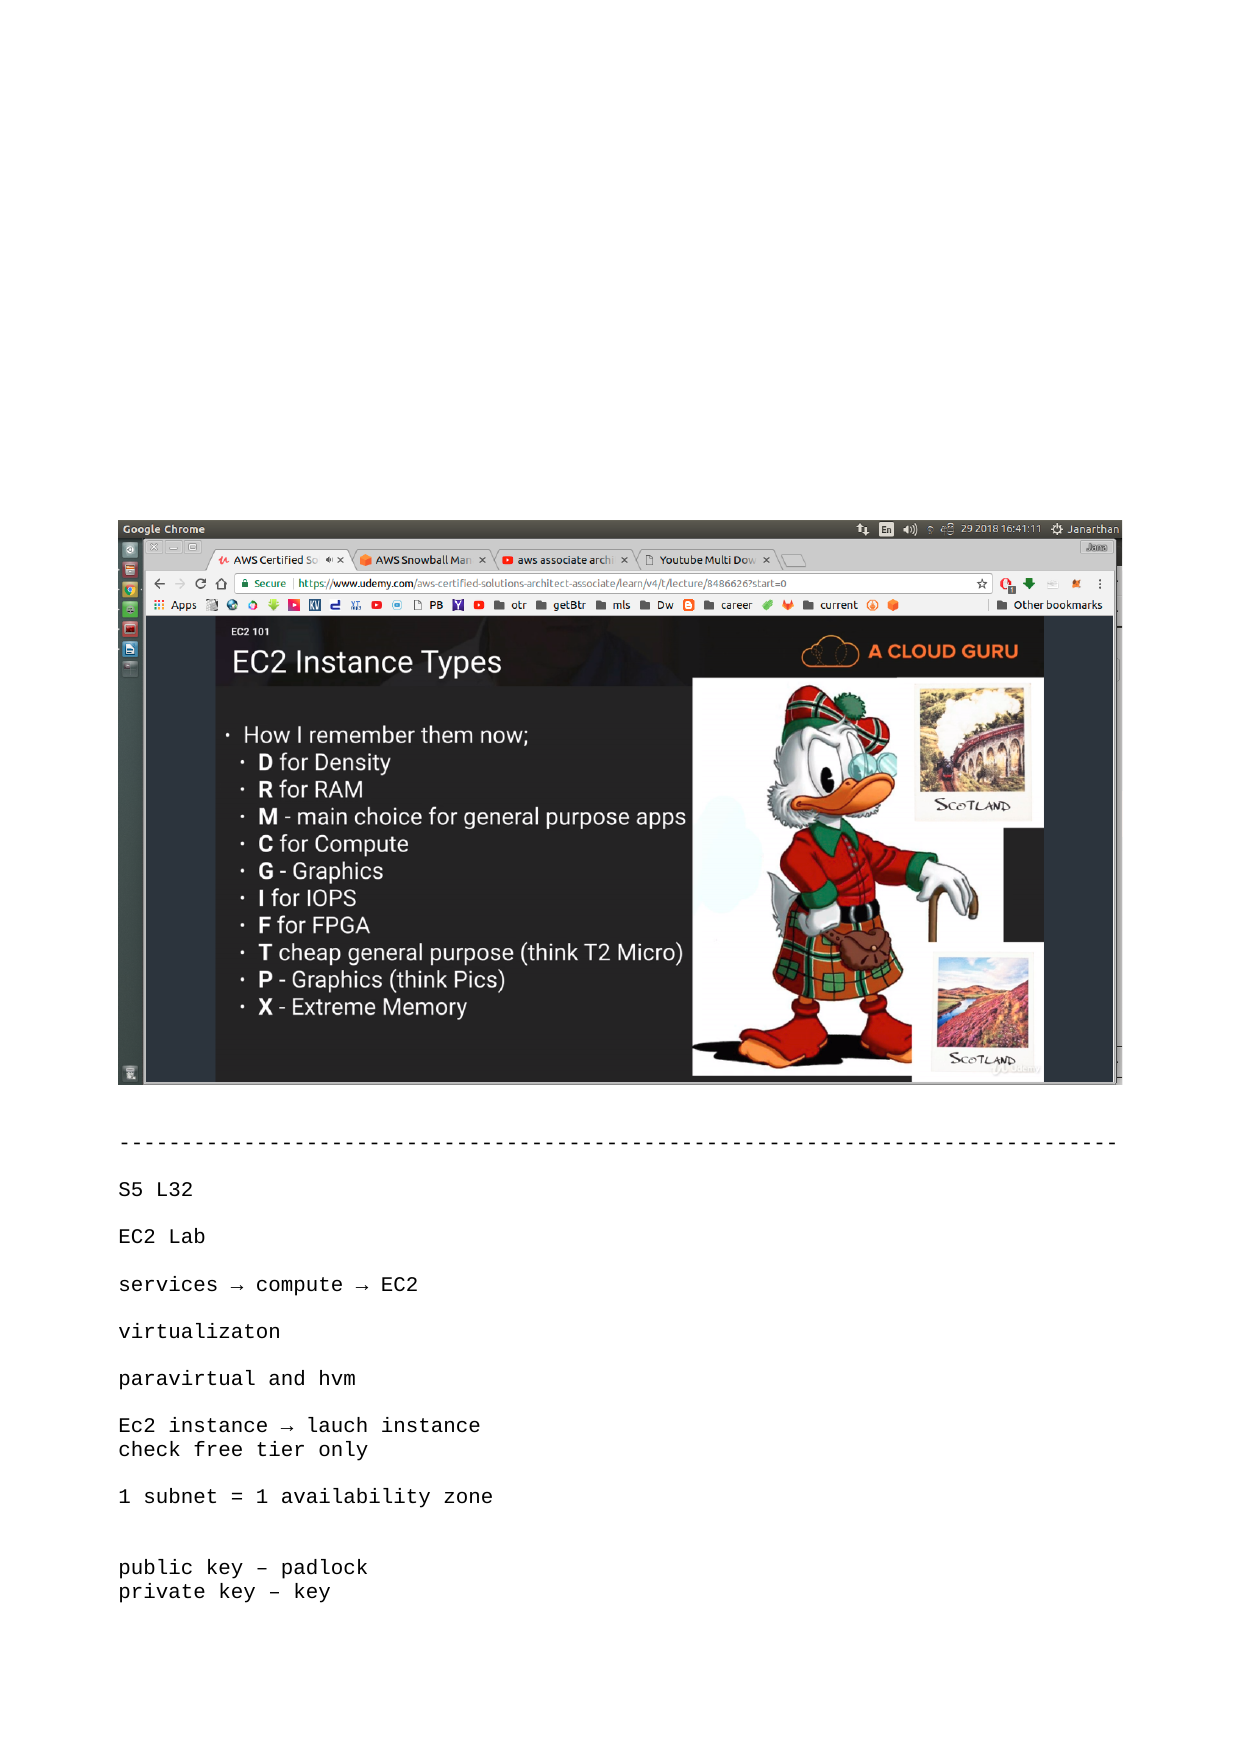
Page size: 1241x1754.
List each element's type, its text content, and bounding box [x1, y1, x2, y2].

text S5 L32 [118, 1179, 1122, 1203]
text paravirtual and hvm [118, 1368, 1122, 1392]
text private key – key [118, 1581, 1122, 1605]
text virtualizaton [118, 1321, 1122, 1344]
text -------------------------------------------------------------------------------- [118, 1132, 1122, 1155]
text public key – padlock [118, 1557, 1122, 1581]
text services → compute → EC2 [118, 1274, 1122, 1297]
picture [118, 520, 1123, 1085]
text Ec2 instance → lauch instance [118, 1416, 1122, 1439]
text 1 subnet = 1 availability zone [118, 1486, 1122, 1510]
text check free tier only [118, 1439, 1122, 1463]
text EC2 Lab [118, 1226, 1122, 1250]
